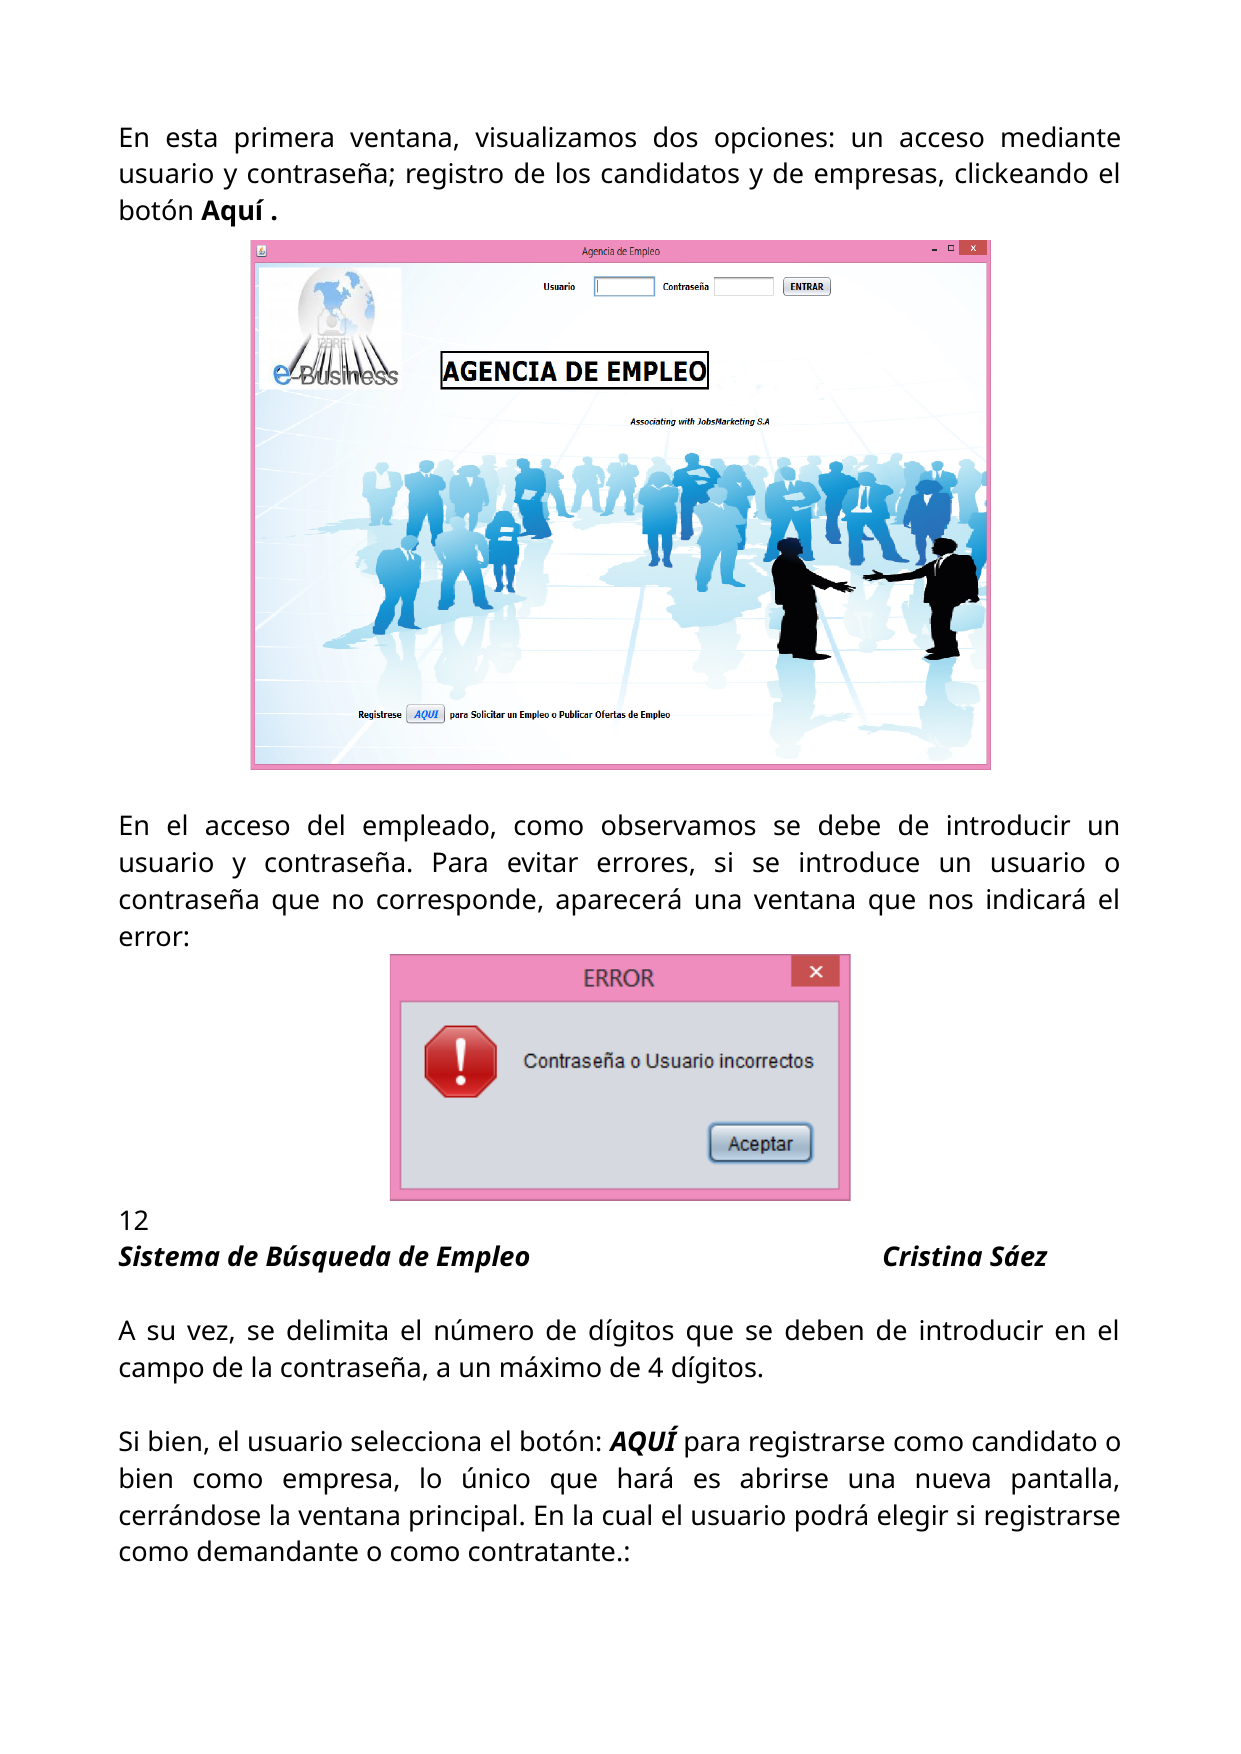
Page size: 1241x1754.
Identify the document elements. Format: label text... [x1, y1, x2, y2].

text 23 [118, 954, 1122, 1238]
text En esta primera ventana, visualizamos dos opciones: un acceso mediante usuario y contraseña; registro de los candidatos y de empresas, clickeando el botón Aquí . [118, 118, 1122, 229]
text Si bien, el usuario selecciona el botón: AQUÍ para registrarse como candidato o bien como empresa, lo único que hará es abrirse una nueva pantalla, cerrándose la ventana principal. En la cual el usuario podrá elegir si registrarse como demandante o como contratante.: [118, 1422, 1122, 1570]
picture [389, 954, 851, 1201]
text Sistema de Búsqueda de Empleo Cristina Sáez [118, 1238, 1122, 1275]
picture [250, 240, 991, 770]
text En el acceso del empleado, como observamos se debe de introducir un usuario y contraseña. Para evitar errores, si se introduce un usuario o contraseña que no corresponde, aparecerá una ventana que nos indicará el error: [118, 807, 1122, 954]
text A su vez, se delimita el número de dígitos que se deben de introducir en el campo de la contraseña, a un máximo de 4 dígitos. [118, 1312, 1122, 1385]
